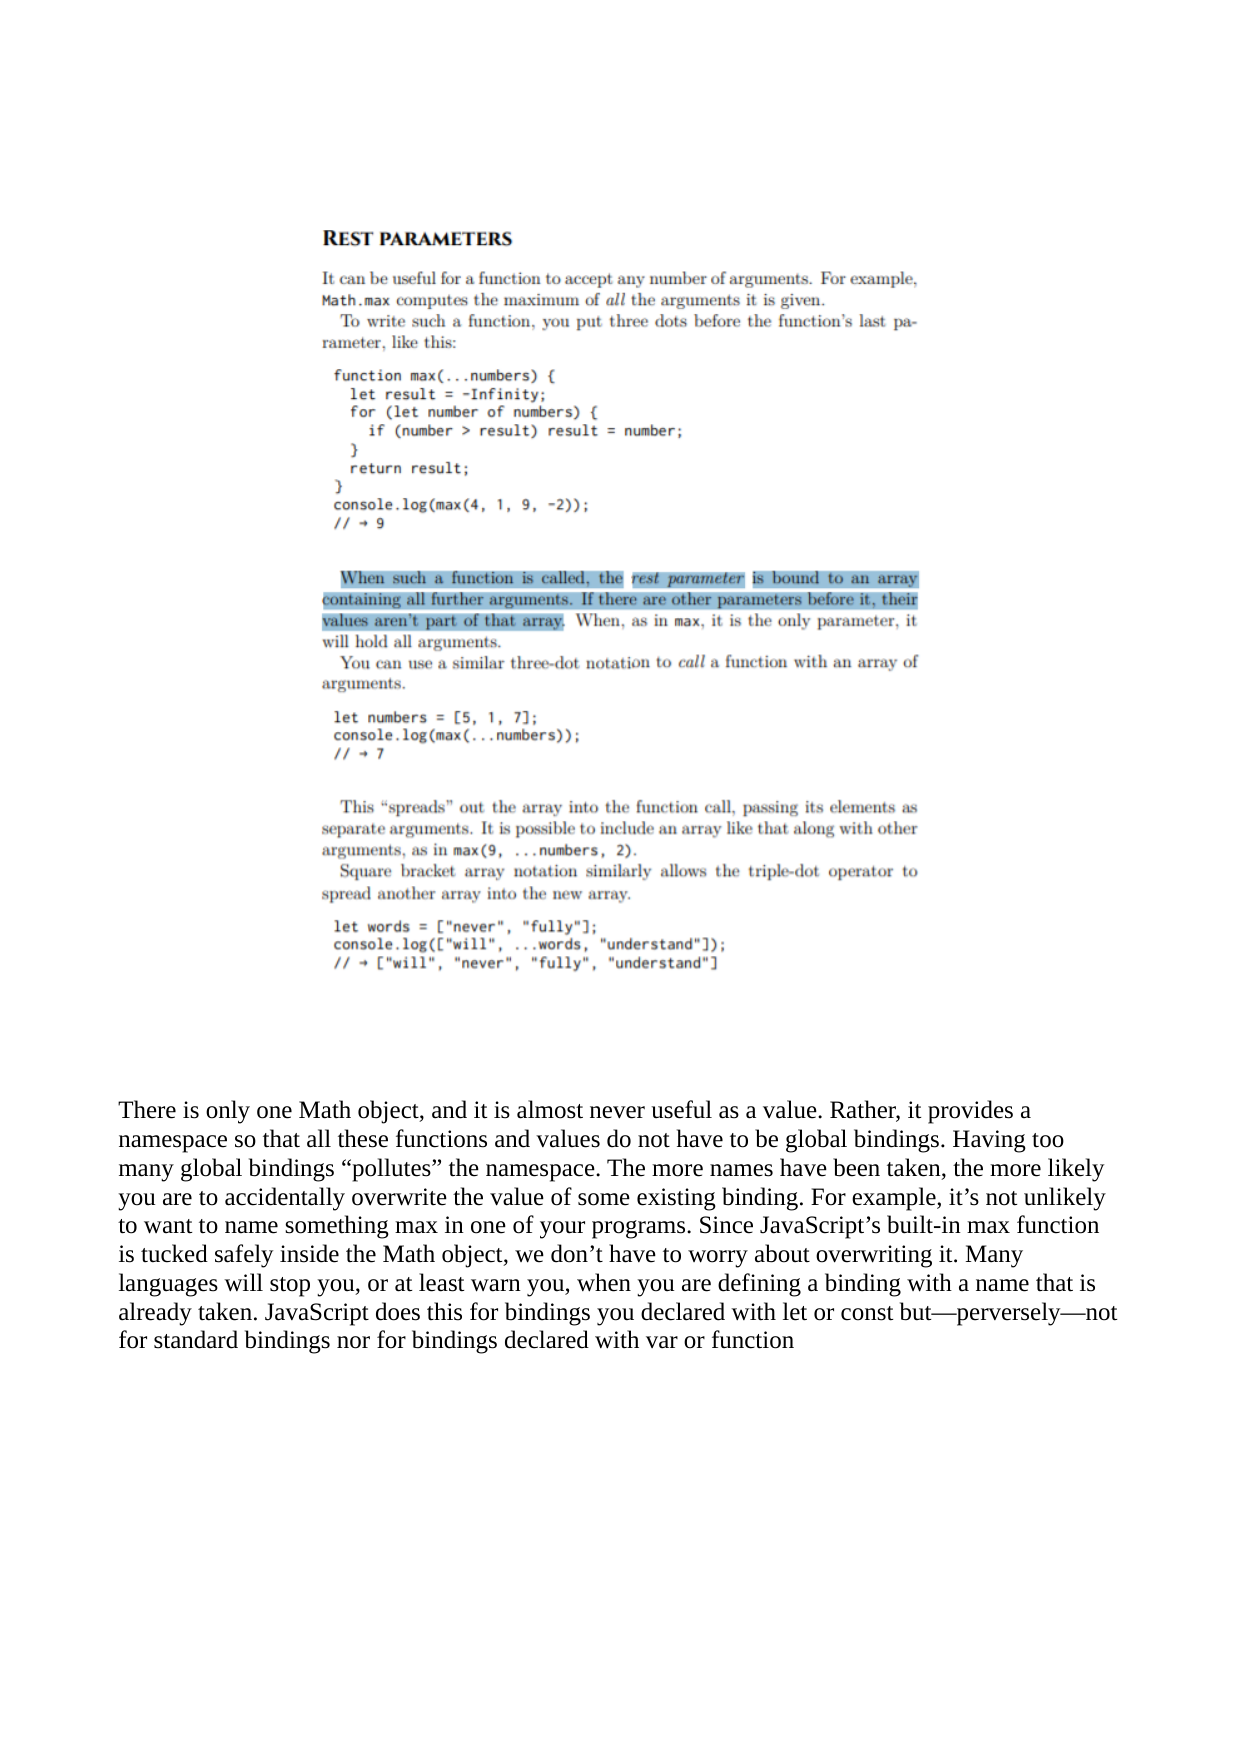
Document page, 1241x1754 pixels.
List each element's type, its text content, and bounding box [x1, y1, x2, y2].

text There is only one Math object, and it is almost never useful as a value. Rather, it provides a namespace so that all these functions and values do not have to be global bindings. Having too many global bindings “pollutes” the namespace. The more names have been taken, the more likely you are to accidentally overwrite the value of some existing binding. For example, it’s not unlikely to want to name something max in one of your programs. Since JavaScript’s built-in max function is tucked safely inside the Math object, we don’t have to worry about overwriting it. Many languages will stop you, or at least warn you, when you are defining a binding with a name that is already taken. JavaScript does this for bindings you declared with let or const but—perversely—not for standard bindings nor for bindings declared with var or function [118, 1096, 1122, 1354]
picture [277, 204, 963, 1054]
